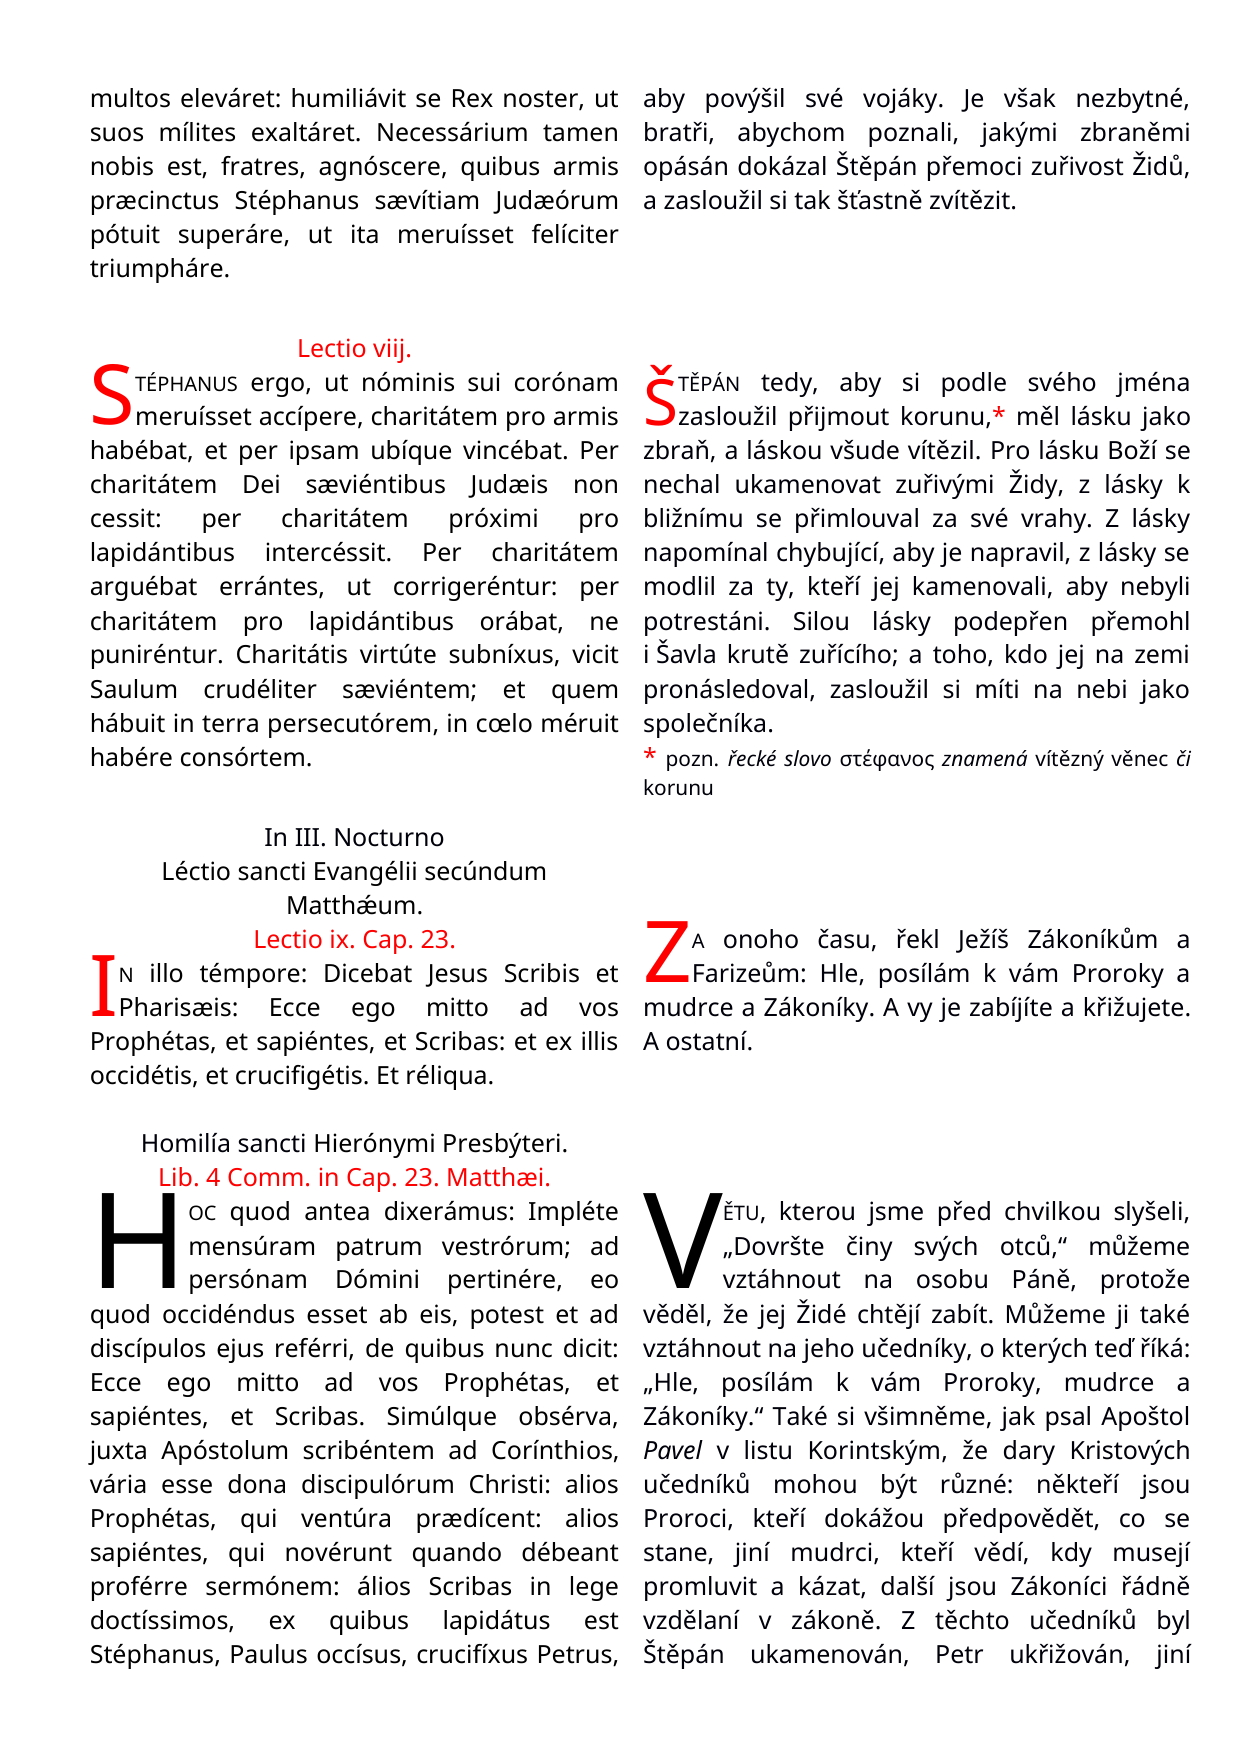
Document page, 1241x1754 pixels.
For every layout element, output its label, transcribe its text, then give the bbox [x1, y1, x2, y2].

table_cell aby povýšil své vojáky. Je však nezbytné, bratři, abychom poznali, jakými zbraněmi opásán dokázal Štěpán přemoci zuřivost Židů, a zasloužil si tak šťastně zvítězit. [631, 74, 1203, 325]
table_cell Štěpán tedy, aby si podle svého jména zasloužil přijmout korunu,* měl lásku jako zbraň, a láskou všude vítězil. Pro lásku Boží se nechal ukamenovat zuřivými Židy, z lásky k bližnímu se přimlouval za své vrahy. Z lásky napomínal chybující, aby je napravil, z lásky se modlil za ty, kteří jej kamenovali, aby nebyli potrestáni. Silou lásky podepřen přemohl i Šavla krutě zuřícího; a toho, kdo jej na zemi pronásledoval, zasloužil si míti na nebi jako společníka. * pozn. řecké slovo στέφανος znamená vítězný věnec či korunu [631, 325, 1203, 813]
table_cell Za onoho času, řekl Ježíš Zákoníkům a Farizeům: Hle, posílám k vám Proroky a mudrce a Zákoníky. A vy je zabíjíte a křižujete. A ostatní. Větu, kterou jsme před chvilkou slyšeli, „Dovršte činy svých otců,“ můžeme vztáhnout na osobu Páně, protože věděl, že jej Židé chtějí zabít. Můžeme ji také vztáhnout na jeho učedníky, o kterých teď říká: „Hle, posílám k vám Proroky, mudrce a Zákoníky.“ Také si všimněme, jak psal Apoštol Pavel v listu Korintským, že dary Kristových učedníků mohou být různé: někteří jsou Proroci, kteří dokážou předpovědět, co se stane, jiní mudrci, kteří vědí, kdy musejí promluvit a kázat, další jsou Zákoníci řádně vzdělaní v zákoně. Z těchto učedníků byl Štěpán ukamenován, Petr ukřižován, jiní učedníci zas bičováni, jak praví Skutky Apoštolů. [631, 814, 1203, 1677]
table_cell In III. Nocturno Léctio sancti Evangélii secúndum Matthǽum. Lectio ix. Cap. 23. In illo témpore: Dicebat Jesus Scribis et Pharisæis: Ecce ego mitto ad vos Prophétas, et sapiéntes, et Scribas: et ex illis occidétis, et crucifigétis. Et réliqua. Homilía sancti Hierónymi Presbýteri. Lib. 4 Comm. in Cap. 23. Matthæi. Hoc quod antea dixerámus: Impléte mensúram patrum vestrórum; ad persónam Dómini pertinére, eo quod occidéndus esset ab eis, potest et ad discípulos ejus reférri, de quibus nunc dicit: Ecce ego mitto ad vos Prophétas, et sapiéntes, et Scribas. Simúlque obsérva, juxta Apóstolum scribéntem ad Corínthios, vária esse dona discipulórum Christi: alios Prophétas, qui ventúra prædícent: alios sapiéntes, qui novérunt quando débeant proférre sermónem: álios Scribas in lege doctíssimos, ex quibus lapidátus est Stéphanus, Paulus occísus, crucifíxus Petrus, flagelláti in Actibus Apostolórum discípuli. [78, 814, 631, 1677]
table_cell Lectio viij. Stéphanus ergo, ut nóminis sui corónam meruísset accípere, charitátem pro armis habébat, et per ipsam ubíque vincébat. Per charitátem Dei sæviéntibus Judæis non cessit: per charitátem próximi pro lapidántibus intercéssit. Per charitátem arguébat errántes, ut corrigeréntur: per charitátem pro lapidántibus orábat, ne puniréntur. Charitátis virtúte subníxus, vicit Saulum crudéliter sæviéntem; et quem hábuit in terra persecutórem, in cœlo méruit habére consórtem. [78, 325, 631, 813]
table_cell multos eleváret: humiliávit se Rex noster, ut suos mílites exaltáret. Necessárium tamen nobis est, fratres, agnóscere, quibus armis præcinctus Stéphanus sævítiam Judæórum pótuit superáre, ut ita meruísset felíciter triumpháre. [78, 74, 631, 325]
